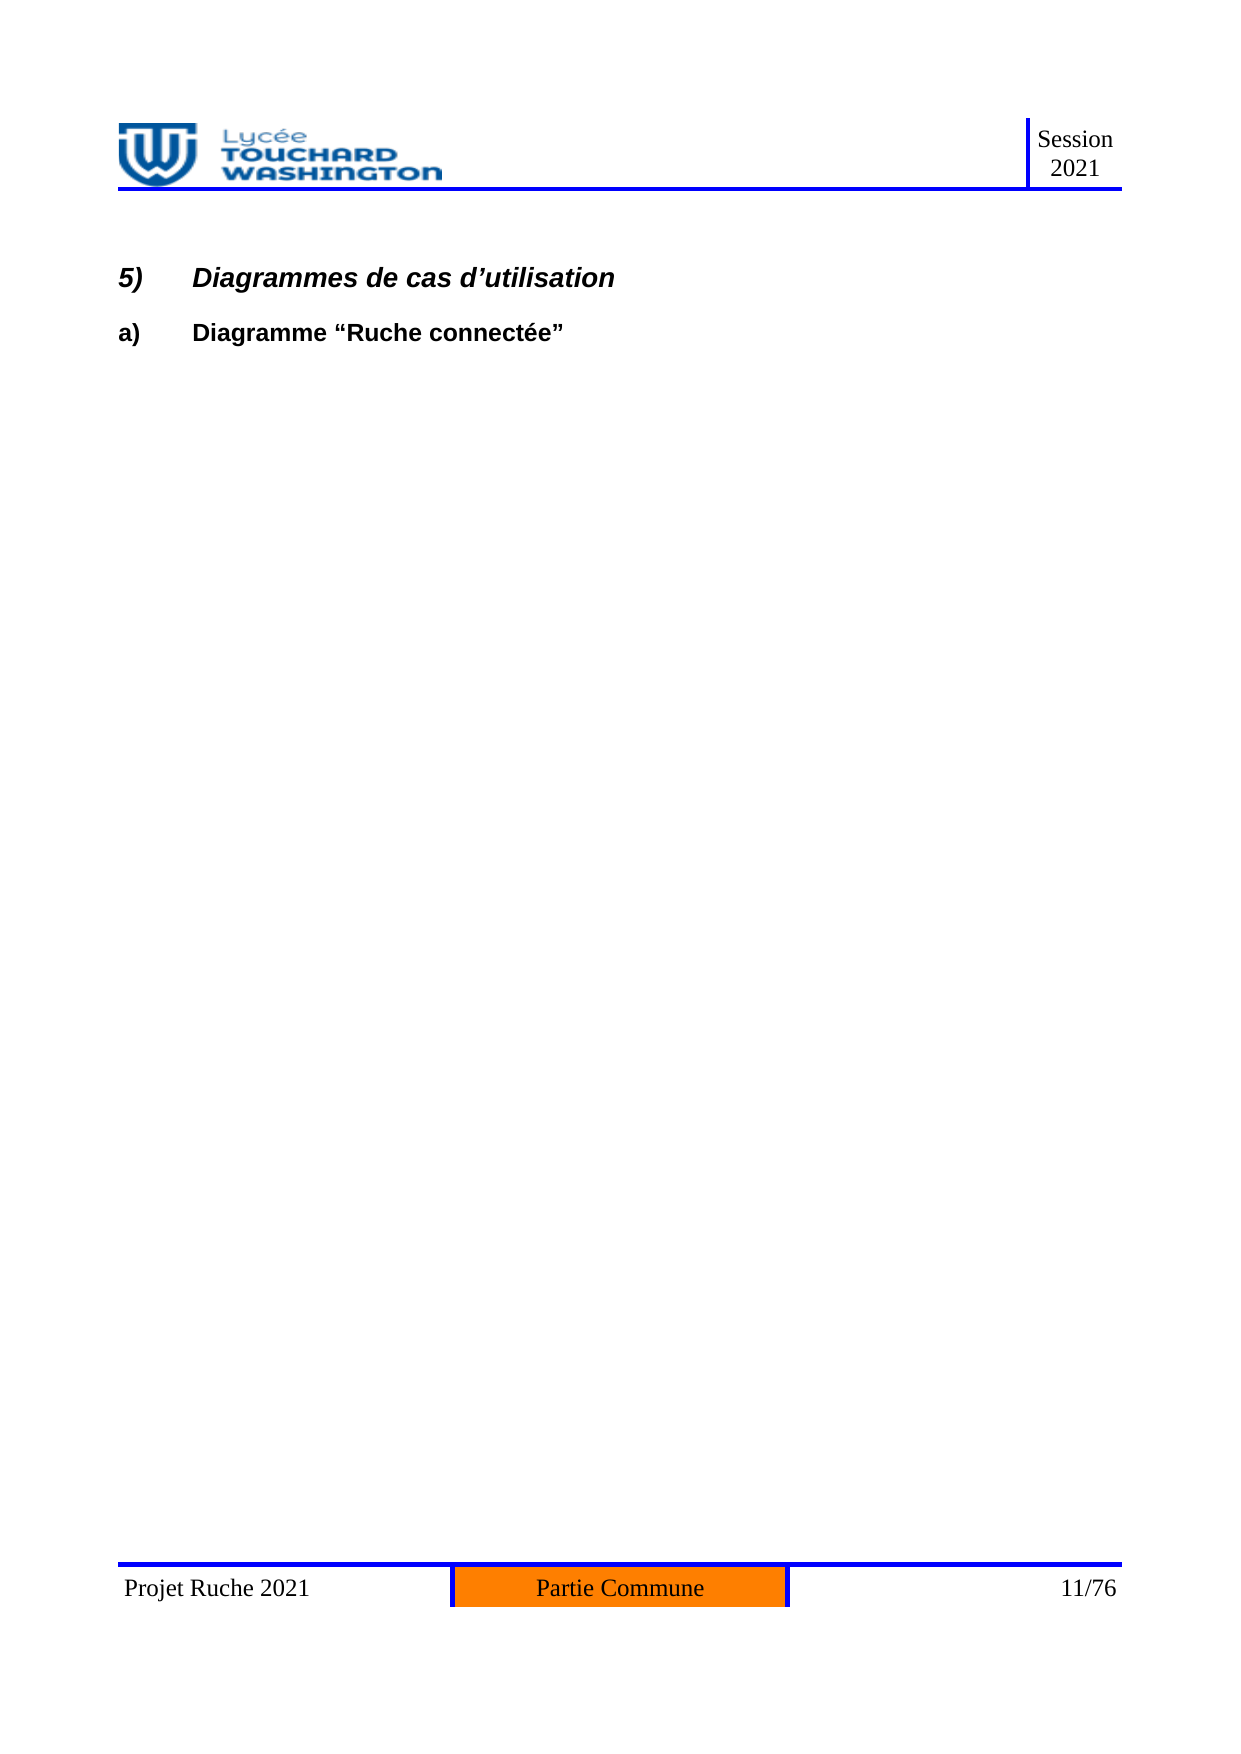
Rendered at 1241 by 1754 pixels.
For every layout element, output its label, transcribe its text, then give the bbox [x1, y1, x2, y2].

subtitle Diagramme “Ruche connectée” [118, 318, 1122, 347]
picture [118, 123, 442, 187]
subtitle Diagrammes de cas d’utilisation [118, 262, 1122, 293]
